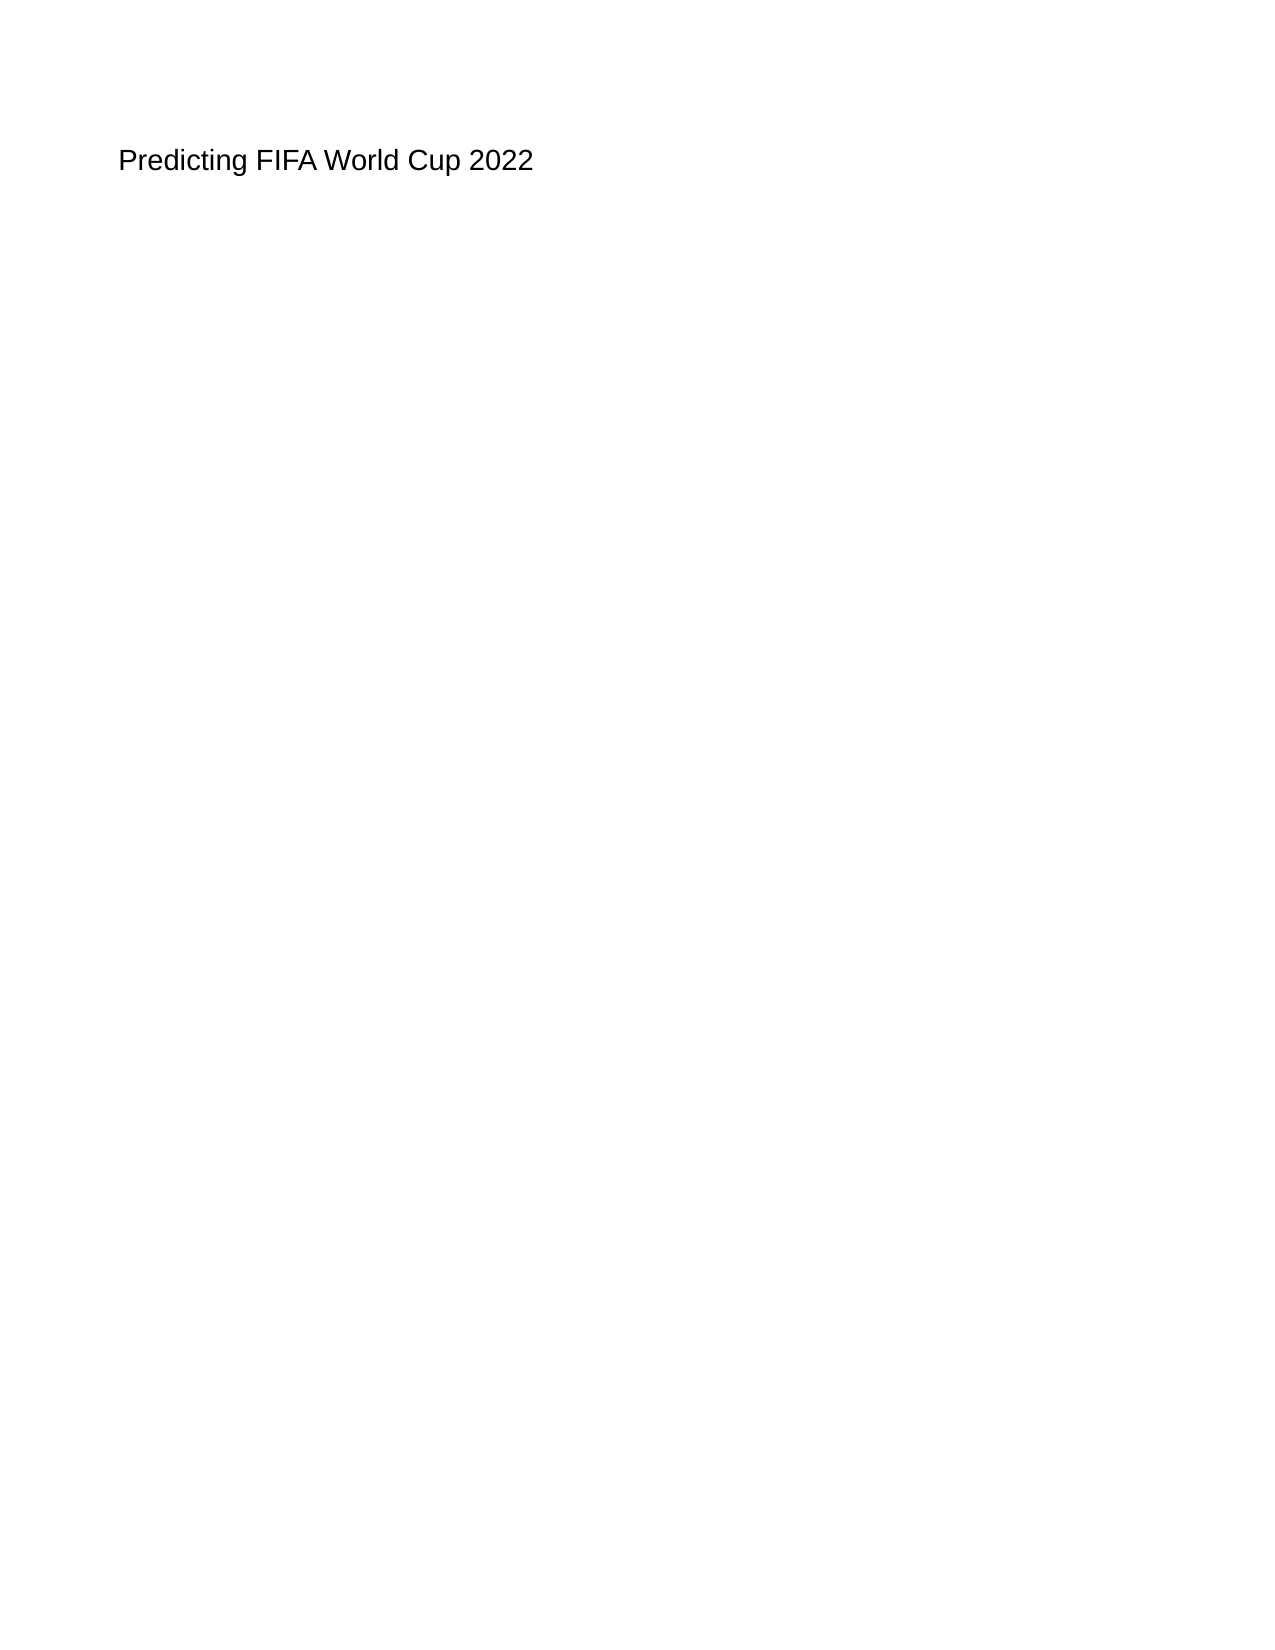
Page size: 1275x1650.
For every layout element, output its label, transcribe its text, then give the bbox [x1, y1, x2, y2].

subtitle Predicting FIFA World Cup 2022 [118, 143, 1157, 177]
